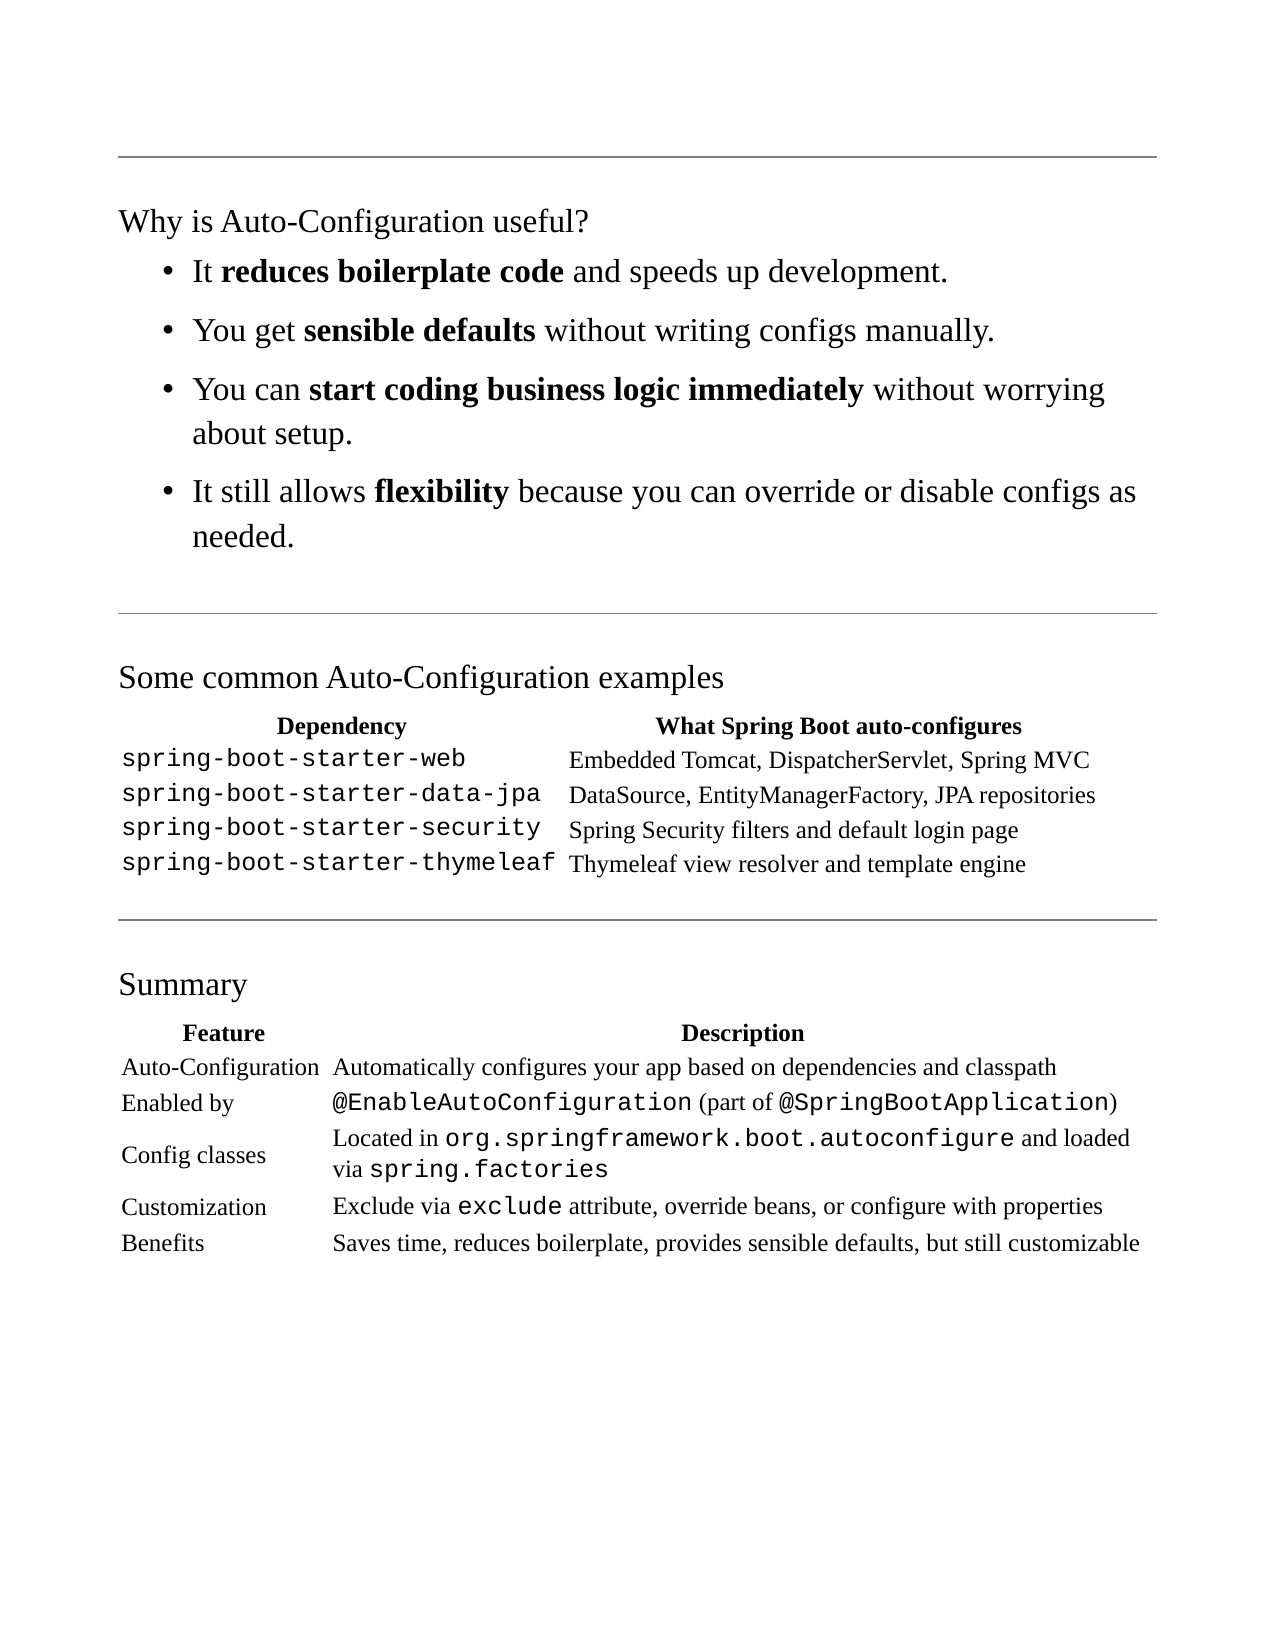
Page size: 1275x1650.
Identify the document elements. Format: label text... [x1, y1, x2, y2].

table_cell Benefits [118, 1225, 329, 1259]
table_cell DataSource, EntityManagerFactory, JPA repositories [566, 777, 1111, 812]
list You can start coding business logic immediately without worrying about setup. [162, 369, 1157, 451]
table_cell Embedded Tomcat, DispatcherServlet, Spring MVC [566, 743, 1111, 777]
table_cell Enabled by [118, 1084, 329, 1121]
table_header Dependency [118, 708, 566, 743]
table_cell Saves time, reduces boilerplate, provides sensible defaults, but still customizable [329, 1225, 1157, 1259]
table_cell Spring Security filters and default login page [566, 812, 1111, 846]
table_cell spring-boot-starter-thymeleaf [118, 846, 566, 881]
table_cell Located in org.springframework.boot.autoconfigure and loaded via spring.factories [329, 1121, 1157, 1188]
subtitle Summary [118, 964, 1157, 1002]
list It still allows flexibility because you can override or disable configs as needed. [162, 472, 1157, 554]
table_header Feature [118, 1015, 329, 1049]
table_cell Automatically configures your app based on dependencies and classpath [329, 1049, 1157, 1084]
subtitle Why is Auto-Configuration useful? [118, 201, 1157, 239]
subtitle Some common Auto-Configuration examples [118, 657, 1157, 696]
list It reduces boilerplate code and speeds up development. [162, 252, 1157, 290]
table_cell Thymeleaf view resolver and template engine [566, 846, 1111, 881]
table_cell spring-boot-starter-data-jpa [118, 777, 566, 812]
table_cell @EnableAutoConfiguration (part of @SpringBootApplication) [329, 1084, 1157, 1121]
table_cell Auto-Configuration [118, 1049, 329, 1084]
table_cell spring-boot-starter-web [118, 743, 566, 777]
table_cell Customization [118, 1188, 329, 1225]
list You get sensible defaults without writing configs manually. [162, 310, 1157, 349]
table_cell Config classes [118, 1121, 329, 1188]
table_cell spring-boot-starter-security [118, 812, 566, 846]
table_cell Exclude via exclude attribute, override beans, or configure with properties [329, 1188, 1157, 1225]
table_header Description [329, 1015, 1157, 1049]
table_header What Spring Boot auto-configures [566, 708, 1111, 743]
